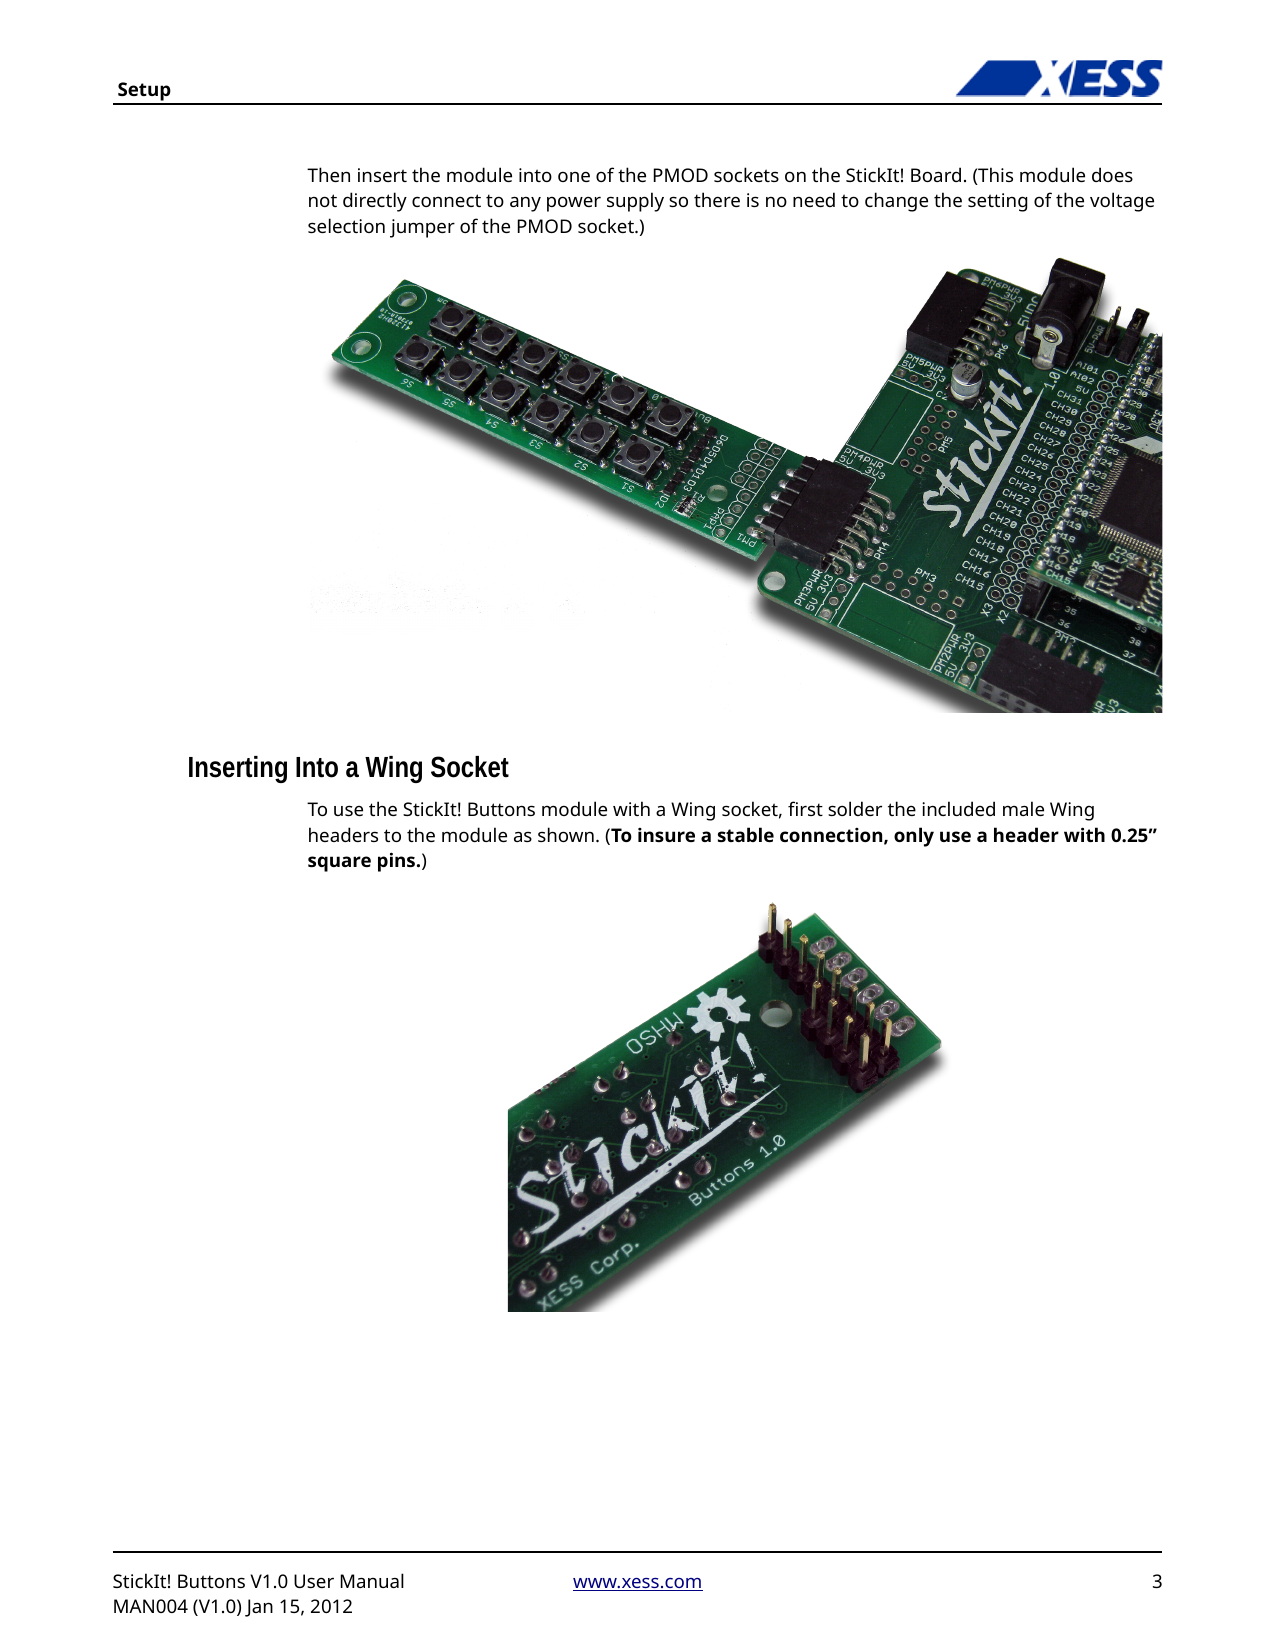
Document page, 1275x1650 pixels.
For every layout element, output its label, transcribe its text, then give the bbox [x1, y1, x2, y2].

text Then insert the module into one of the PMOD sockets on the StickIt! Board. (This module does not directly connect to any power supply so there is no need to change the setting of the voltage selection jumper of the PMOD socket.) [307, 162, 1162, 238]
text To use the StickIt! Buttons module with a Wing socket, first solder the included male Wing headers to the module as shown. (To insure a stable connection, only use a header with 0.25” square pins.) [307, 796, 1162, 873]
picture [955, 60, 1163, 97]
picture [307, 251, 1163, 713]
subtitle Inserting Into a Wing Socket [187, 750, 1162, 784]
picture [507, 885, 963, 1312]
